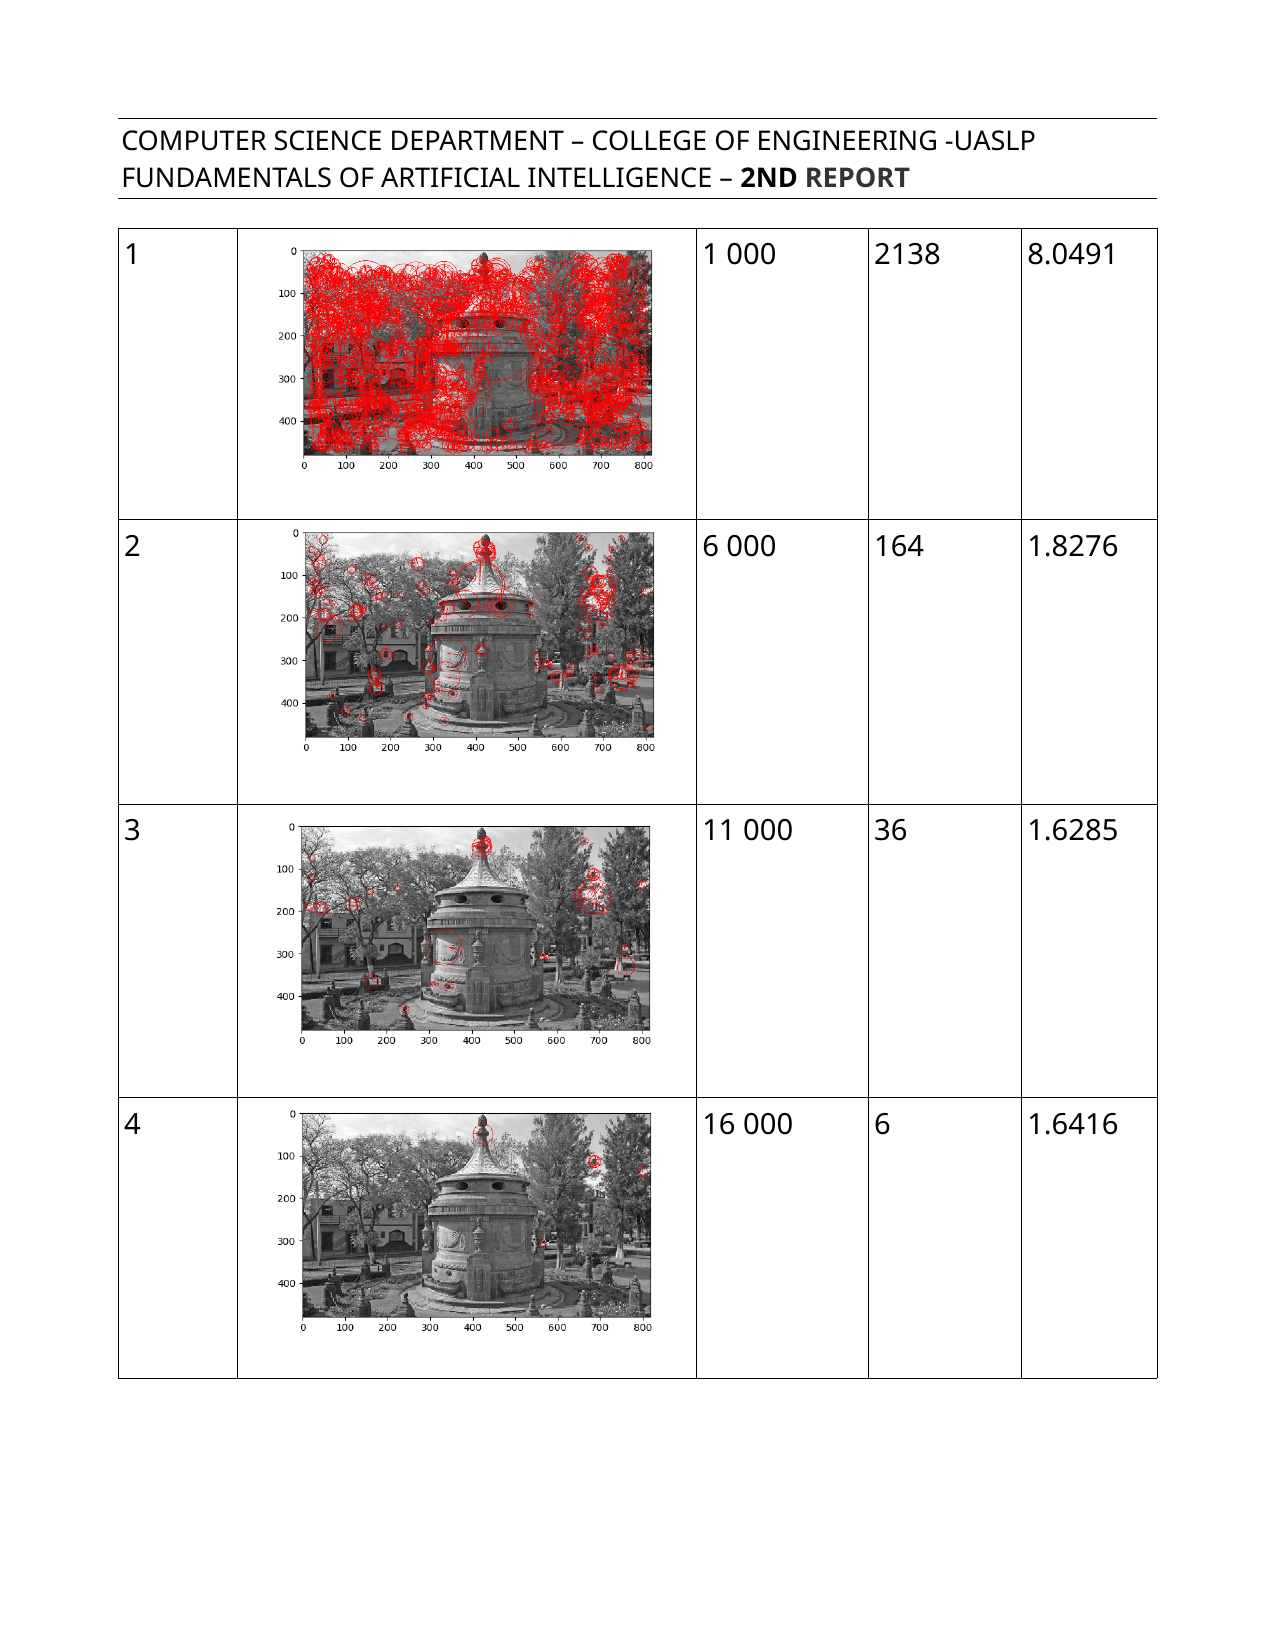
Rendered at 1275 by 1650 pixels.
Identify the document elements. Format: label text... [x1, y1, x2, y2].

table_cell 11 000 [697, 805, 868, 1097]
table_cell 1 [119, 229, 237, 519]
table_cell [238, 805, 696, 1097]
table_cell 3 [119, 805, 237, 1097]
picture [272, 1102, 662, 1333]
table_cell [238, 1098, 696, 1378]
table_cell 2 [119, 520, 237, 803]
table_cell [238, 229, 696, 519]
table_cell 6 000 [697, 520, 868, 803]
table_cell 1.6285 [1022, 805, 1157, 1097]
table_cell 8.0491 [1022, 229, 1157, 519]
table_cell 1.8276 [1022, 520, 1157, 803]
table_cell [238, 520, 696, 803]
table_cell 36 [869, 805, 1021, 1097]
picture [272, 233, 661, 474]
picture [272, 809, 661, 1052]
table_cell 6 [869, 1098, 1021, 1378]
table_cell 164 [869, 520, 1021, 803]
table_cell 16 000 [697, 1098, 868, 1378]
table_cell 1 000 [697, 229, 868, 519]
table_cell 4 [119, 1098, 237, 1378]
table_cell 1.6416 [1022, 1098, 1157, 1378]
table_cell 2138 [869, 229, 1021, 519]
picture [272, 525, 662, 759]
